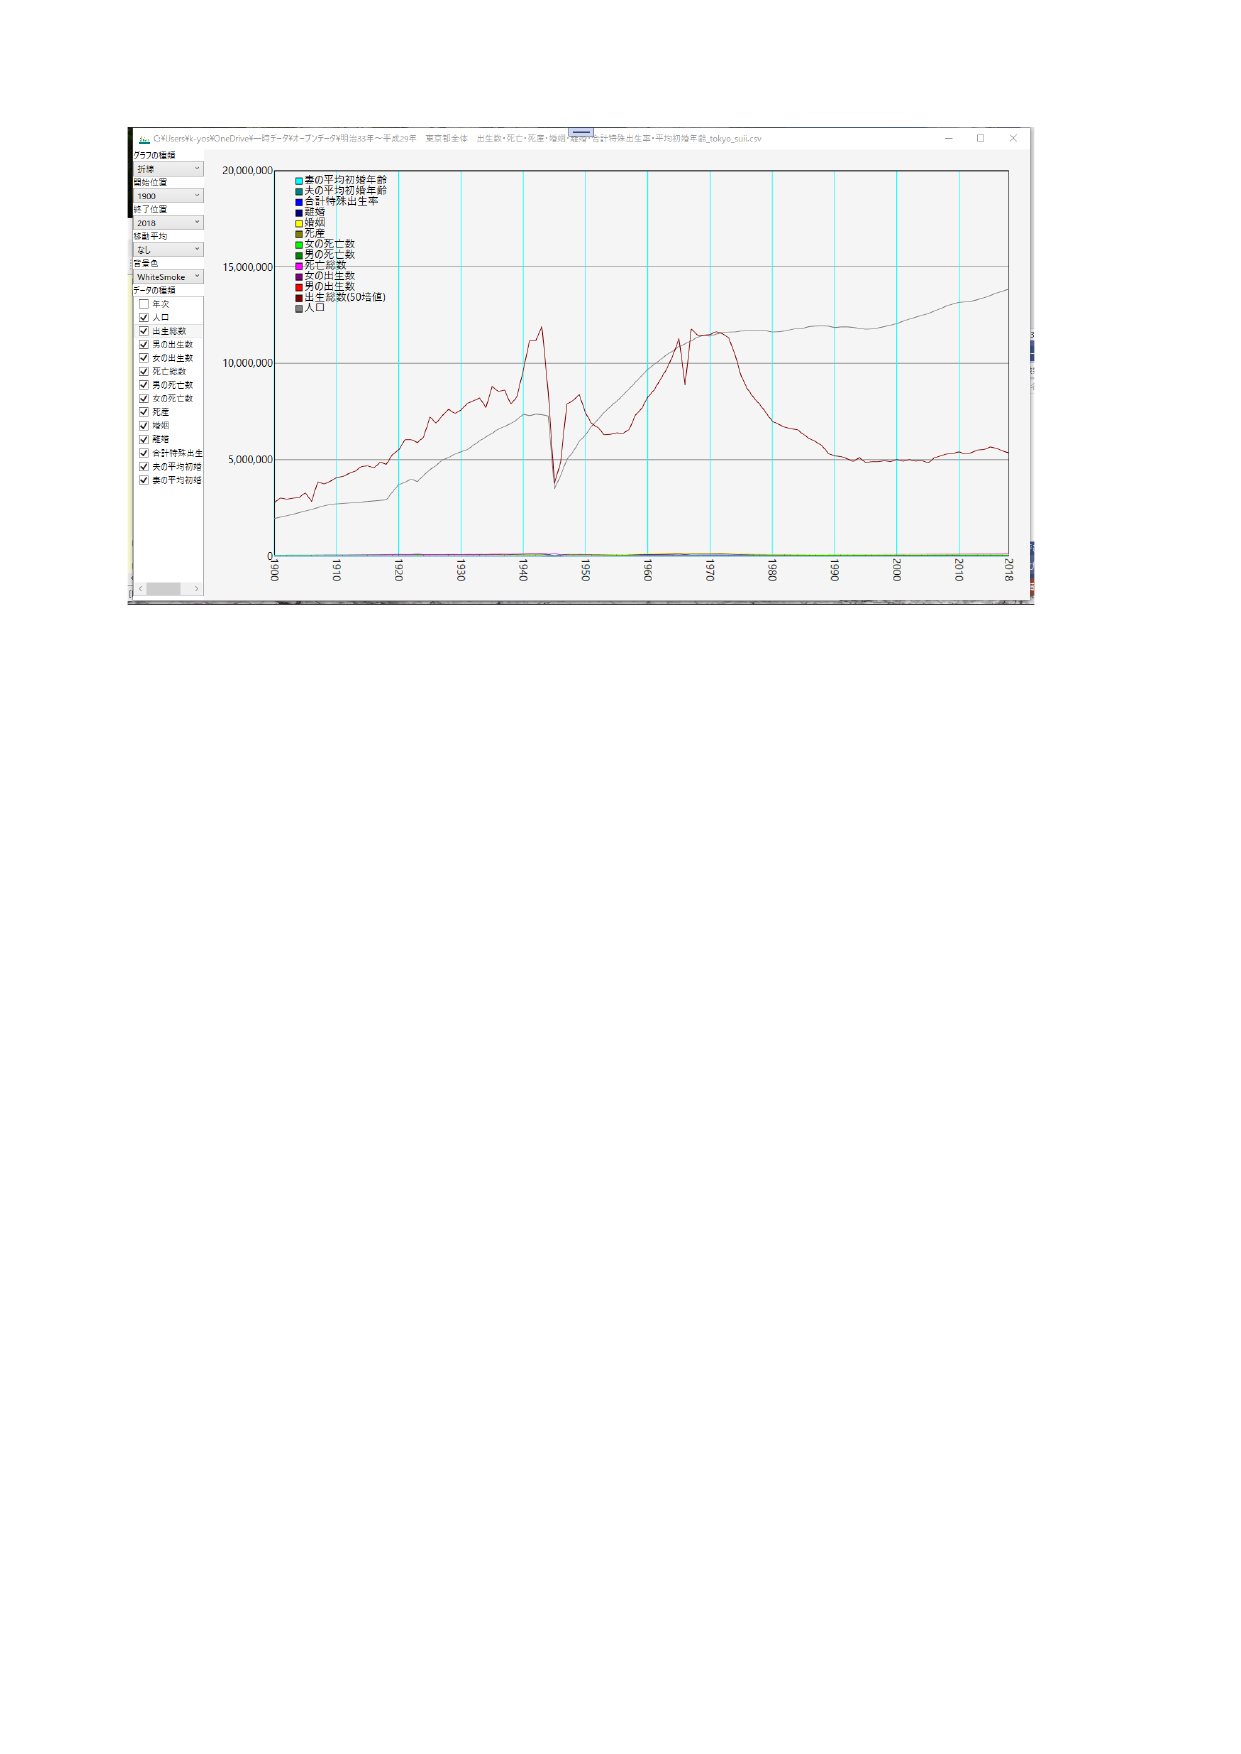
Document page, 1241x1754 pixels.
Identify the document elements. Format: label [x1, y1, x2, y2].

picture [127, 127, 1035, 605]
